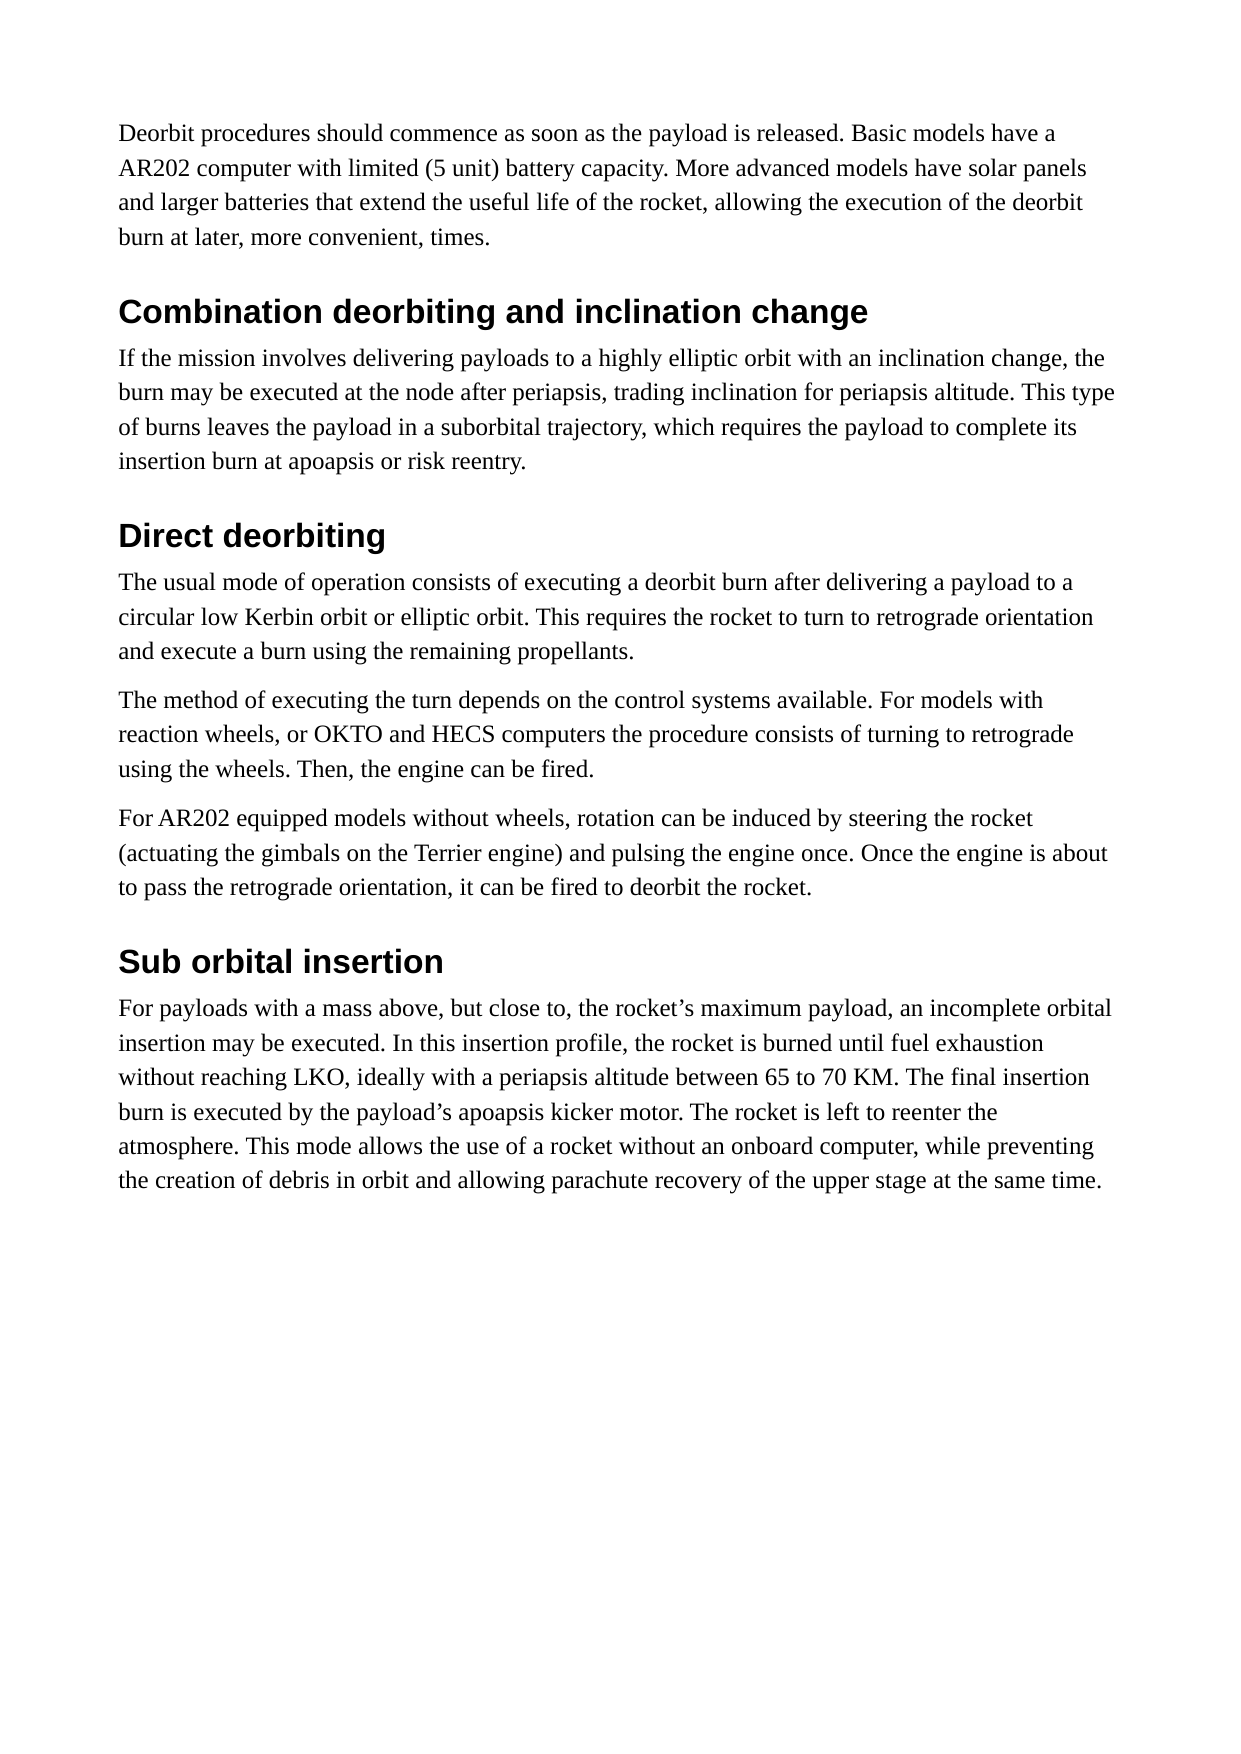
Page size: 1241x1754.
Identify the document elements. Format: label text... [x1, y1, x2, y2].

text The usual mode of operation consists of executing a deorbit burn after delivering a payload to a circular low Kerbin orbit or elliptic orbit. This requires the rocket to turn to retrograde orientation and execute a burn using the remaining propellants. [118, 567, 1122, 665]
text For AR202 equipped models without wheels, rotation can be induced by steering the rocket (actuating the gimbals on the Terrier engine) and pulsing the engine once. Once the engine is about to pass the retrograde orientation, it can be fired to deorbit the rocket. [118, 803, 1122, 901]
text Deorbit procedures should commence as soon as the payload is released. Basic models have a AR202 computer with limited (5 unit) battery capacity. More advanced models have solar panels and larger batteries that extend the useful life of the rocket, allowing the execution of the deorbit burn at later, more convenient, times. [118, 118, 1122, 250]
subtitle Sub orbital insertion [118, 942, 1122, 981]
subtitle Combination deorbiting and inclination change [118, 291, 1122, 330]
text For payloads with a mass above, but close to, the rocket’s maximum payload, an incomplete orbital insertion may be executed. In this insertion profile, the rocket is burned until fuel exhaustion without reaching LKO, ideally with a periapsis altitude between 65 to 70 KM. The final insertion burn is executed by the payload’s apoapsis kicker motor. The rocket is left to reenter the atmosphere. This mode allows the use of a rocket without an onboard computer, while preventing the creation of debris in orbit and allowing parachute recovery of the upper stage at the same time. [118, 993, 1122, 1194]
text The method of executing the turn depends on the control systems available. For models with reaction wheels, or OKTO and HECS computers the procedure consists of turning to retrograde using the wheels. Then, the engine can be fired. [118, 685, 1122, 783]
subtitle Direct deorbiting [118, 516, 1122, 554]
text If the mission involves delivering payloads to a highly elliptic orbit with an inclination change, the burn may be executed at the node after periapsis, trading inclination for periapsis altitude. This type of burns leaves the payload in a suborbital trajectory, which requires the payload to complete its insertion burn at apoapsis or risk reentry. [118, 343, 1122, 475]
